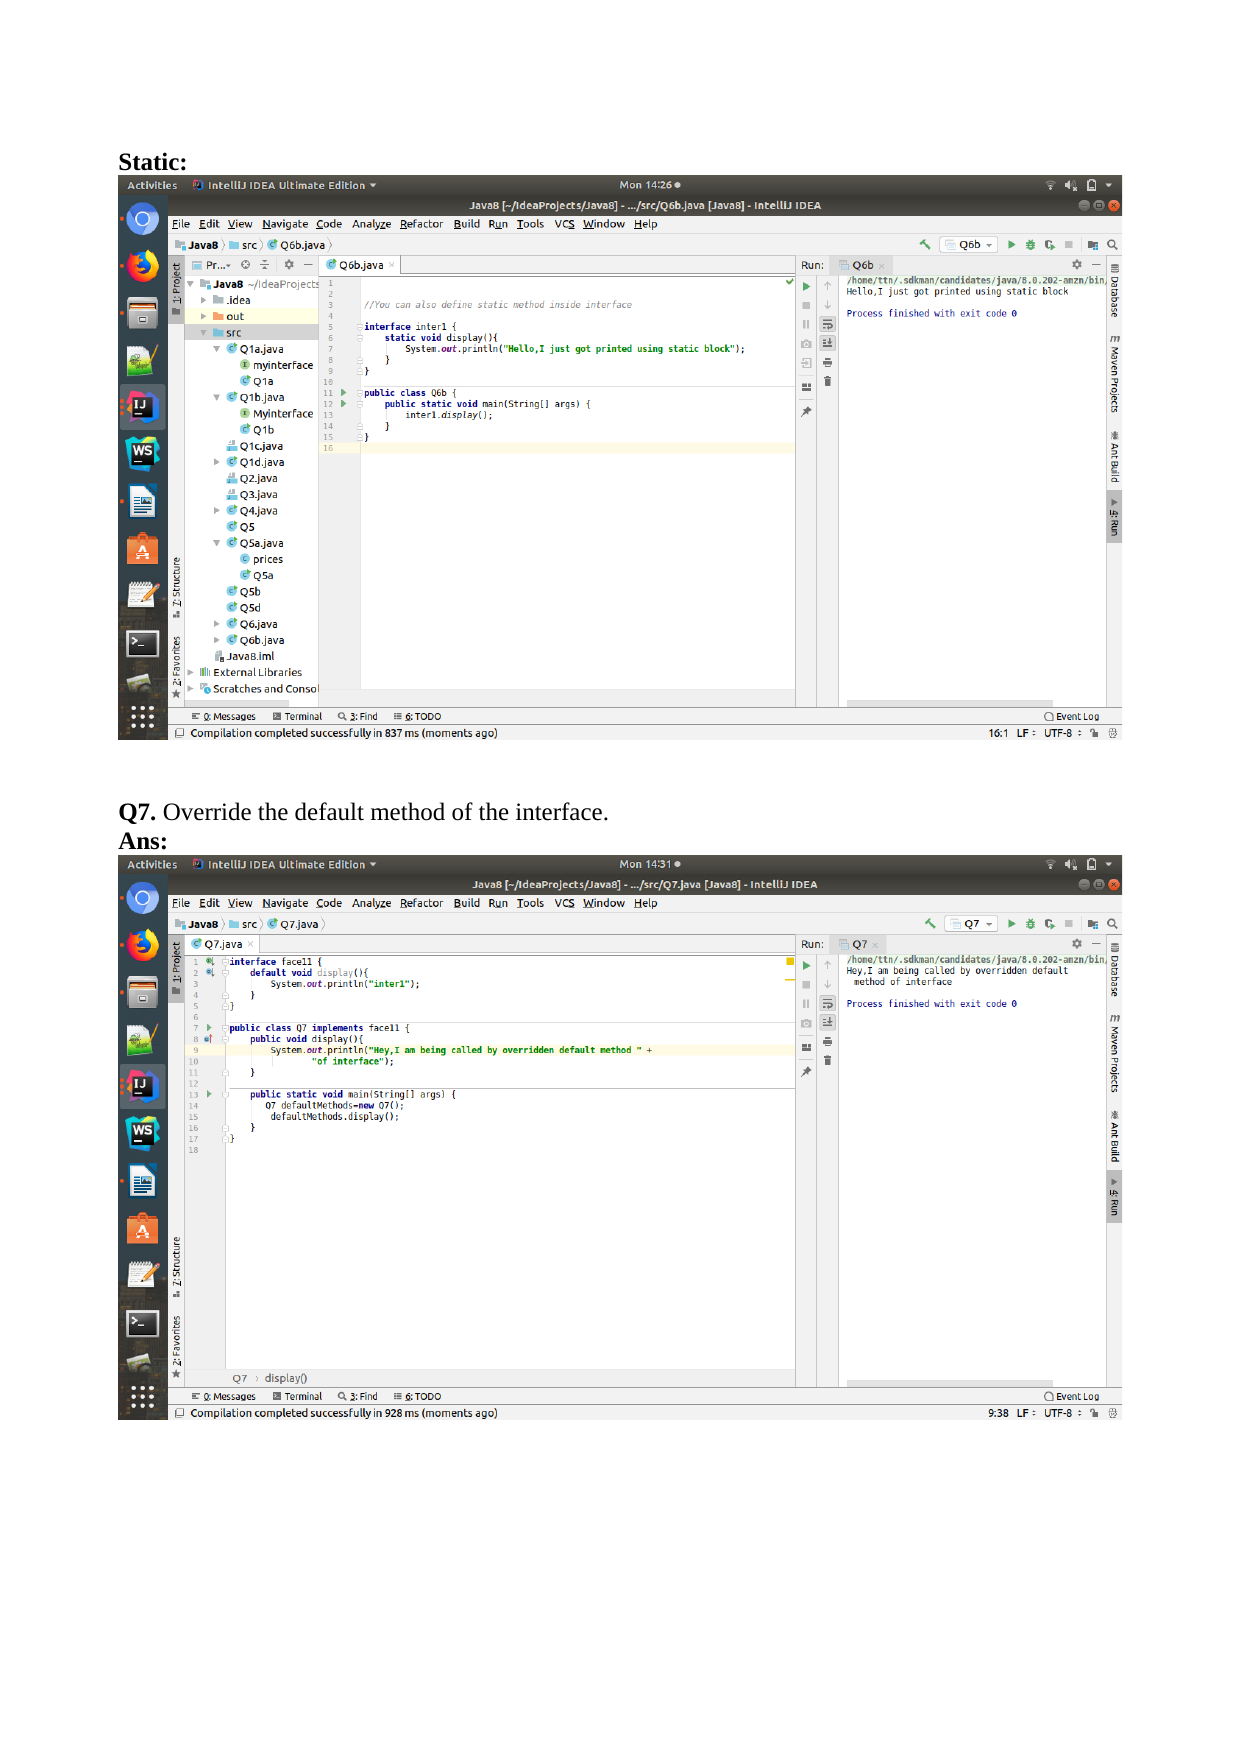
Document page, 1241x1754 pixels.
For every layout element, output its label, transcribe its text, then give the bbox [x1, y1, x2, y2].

text Ans: [118, 826, 1122, 855]
text Q7. Override the default method of the interface. [118, 797, 1122, 826]
picture [118, 175, 1123, 740]
text Static: [118, 147, 1122, 175]
picture [118, 855, 1123, 1420]
